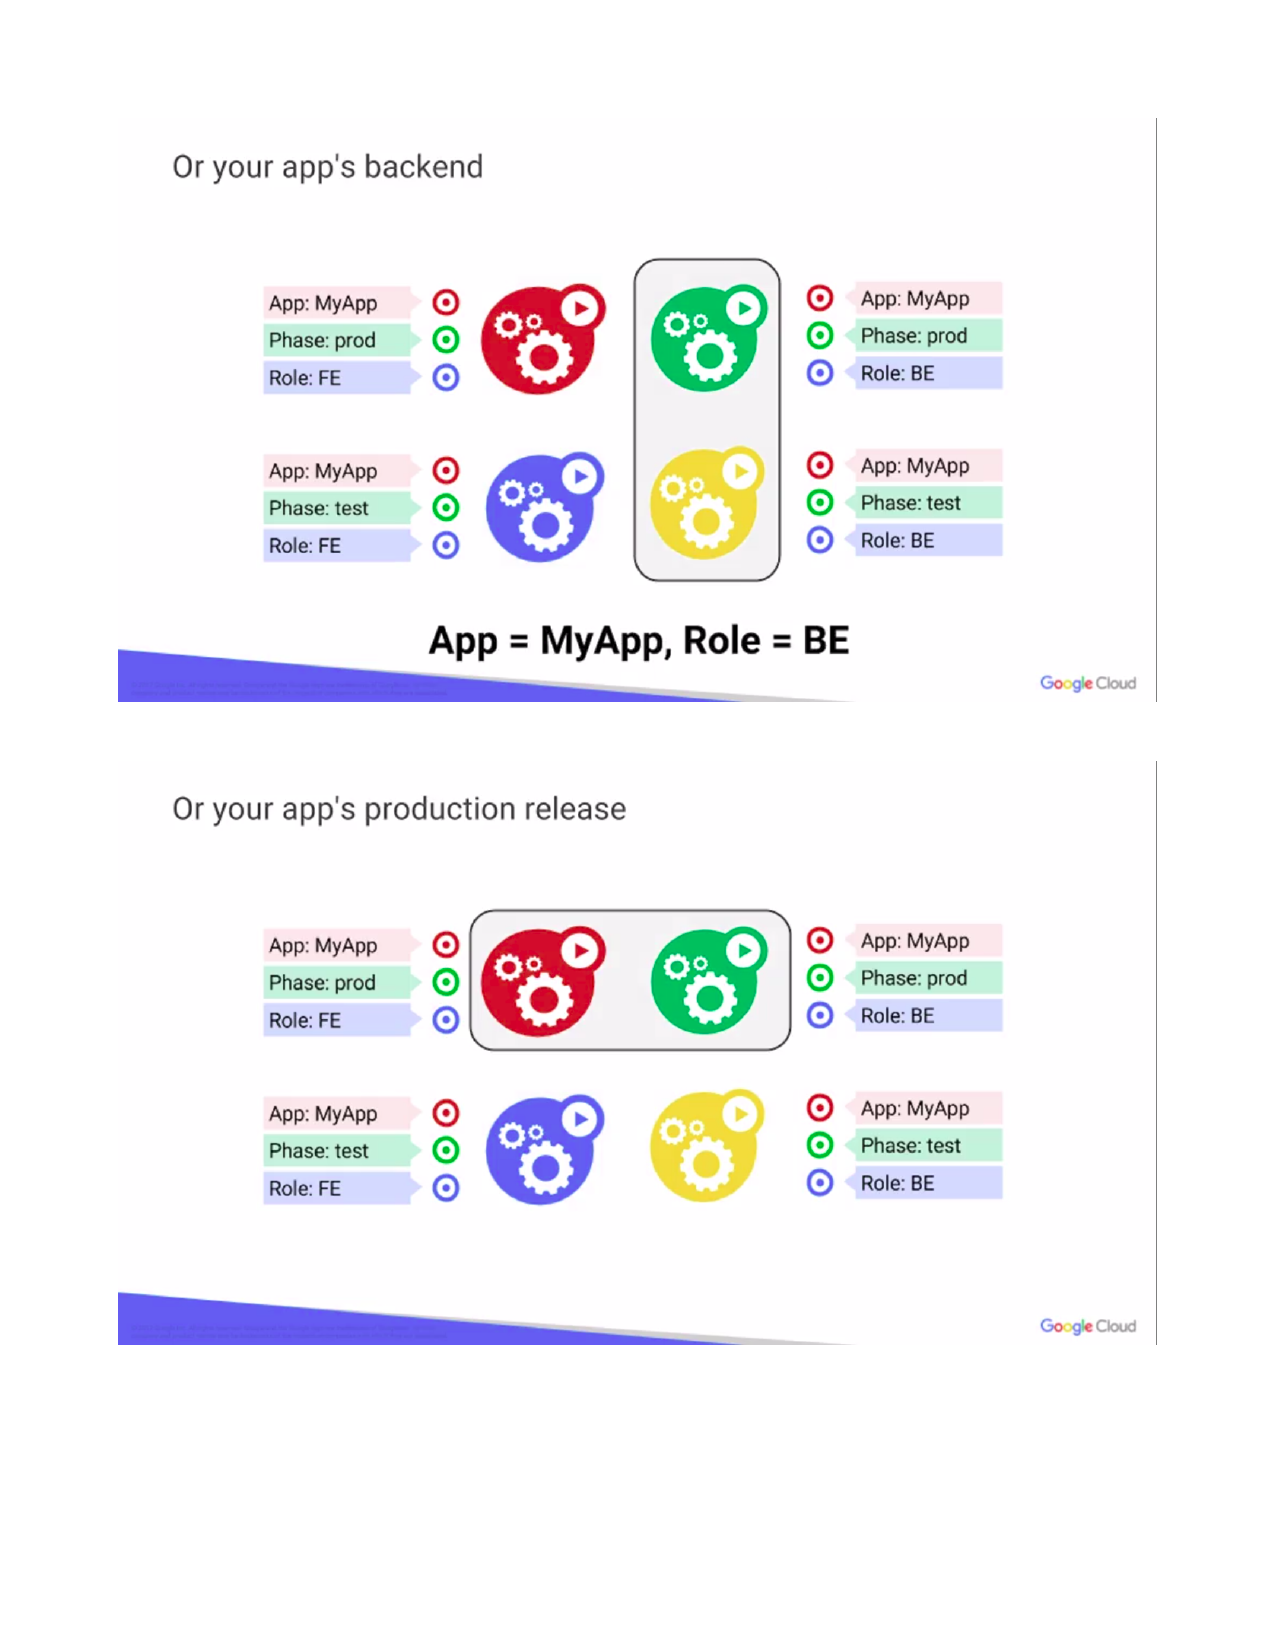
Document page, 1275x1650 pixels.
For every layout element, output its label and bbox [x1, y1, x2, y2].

picture [118, 761, 1157, 1345]
picture [118, 118, 1157, 702]
